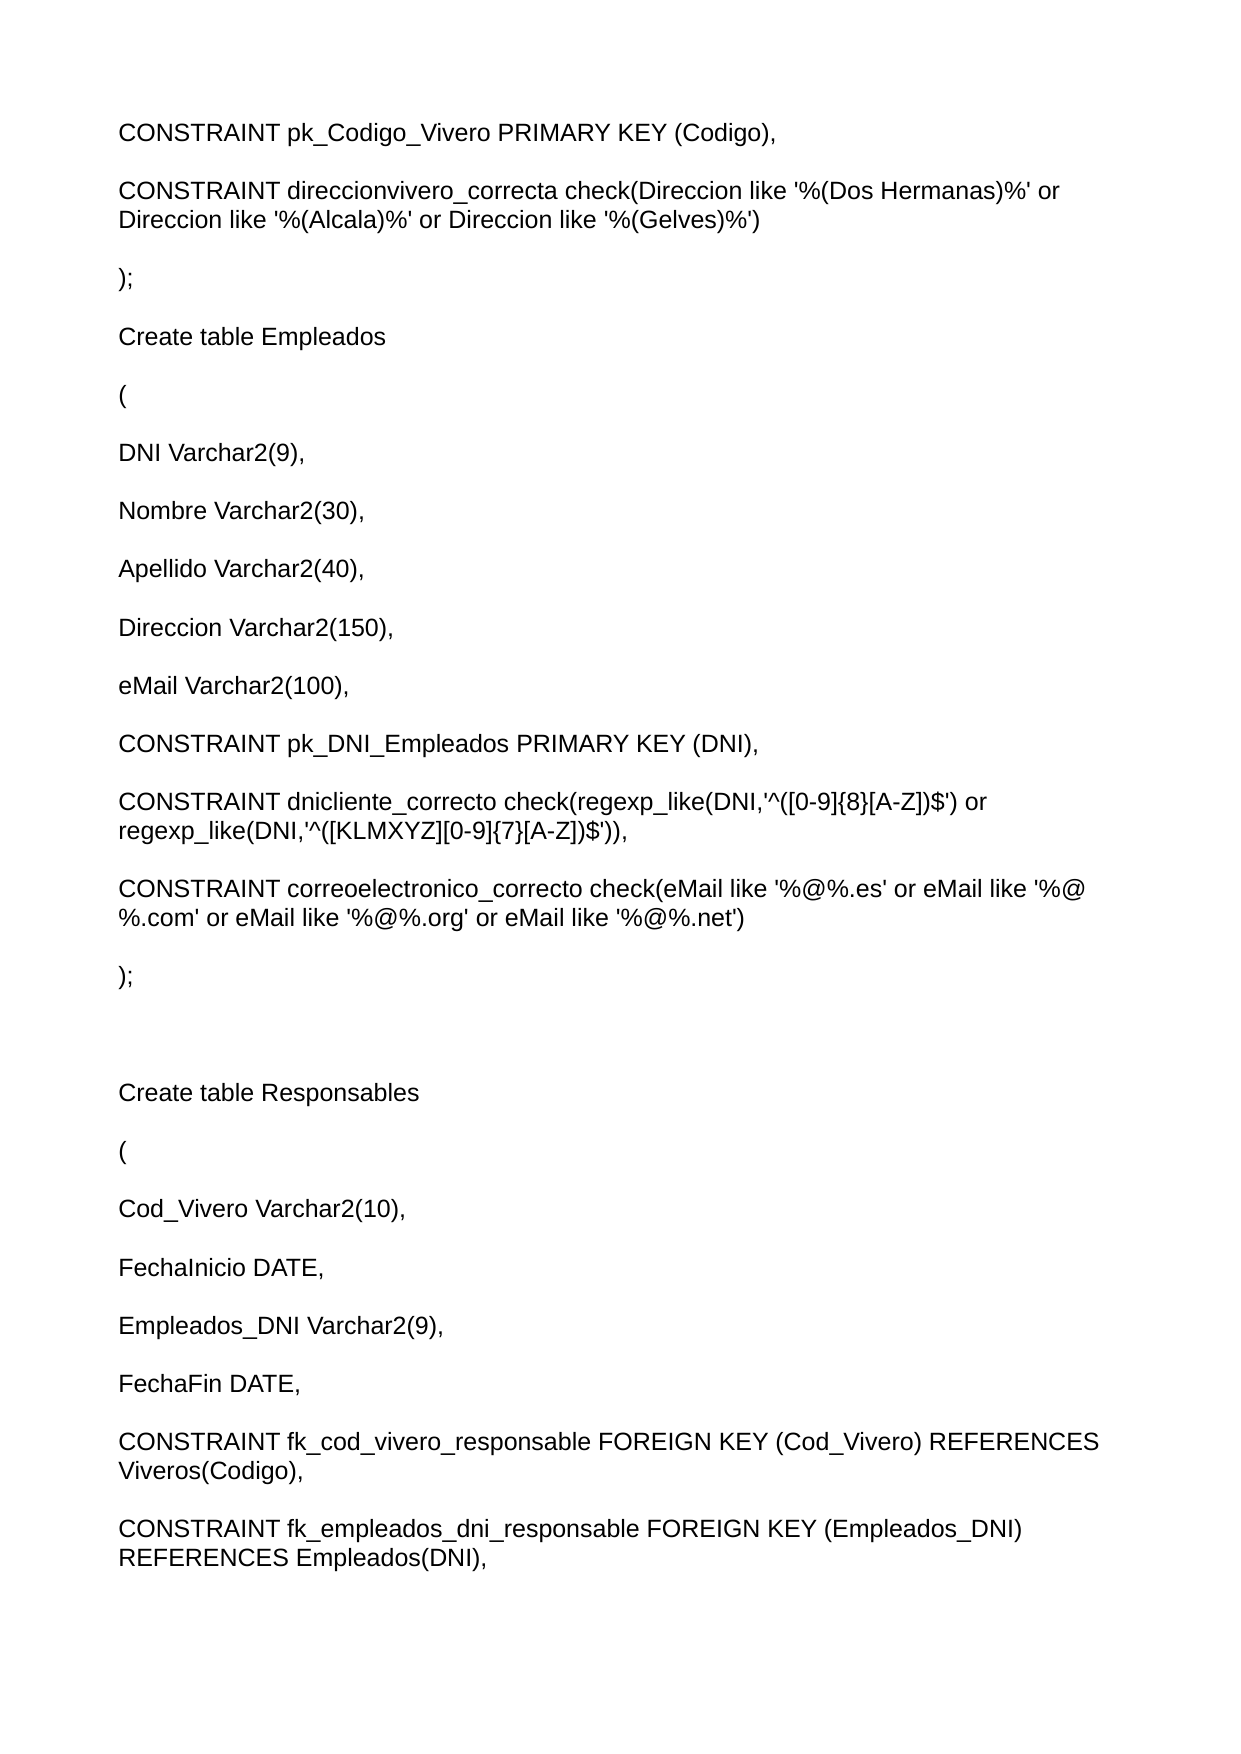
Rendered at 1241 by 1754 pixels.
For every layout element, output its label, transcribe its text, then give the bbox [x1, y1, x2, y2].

text CONSTRAINT pk_DNI_Empleados PRIMARY KEY (DNI), [118, 729, 1122, 758]
text Empleados_DNI Varchar2(9), [118, 1311, 1122, 1339]
text CONSTRAINT correoelectronico_correcto check(eMail like '%@%.es' or eMail like '%@%.com' or eMail like '%@%.org' or eMail like '%@%.net') [118, 874, 1122, 932]
text CONSTRAINT fk_cod_vivero_responsable FOREIGN KEY (Cod_Vivero) REFERENCES Viveros(Codigo), [118, 1427, 1122, 1485]
text CONSTRAINT fk_empleados_dni_responsable FOREIGN KEY (Empleados_DNI) REFERENCES Empleados(DNI), [118, 1514, 1122, 1572]
text Create table Empleados [118, 322, 1122, 350]
text FechaInicio DATE, [118, 1252, 1122, 1281]
text Cod_Vivero Varchar2(10), [118, 1194, 1122, 1223]
text CONSTRAINT direccionvivero_correcta check(Direccion like '%(Dos Hermanas)%' or Direccion like '%(Alcala)%' or Direccion like '%(Gelves)%') [118, 176, 1122, 234]
text eMail Varchar2(100), [118, 671, 1122, 700]
text Nombre Varchar2(30), [118, 496, 1122, 525]
text ); [118, 263, 1122, 292]
text FechaFin DATE, [118, 1369, 1122, 1398]
text Direccion Varchar2(150), [118, 613, 1122, 641]
text Create table Responsables [118, 1078, 1122, 1107]
text Apellido Varchar2(40), [118, 554, 1122, 583]
text ); [118, 961, 1122, 990]
text ( [118, 380, 1122, 408]
text CONSTRAINT pk_Codigo_Vivero PRIMARY KEY (Codigo), [118, 118, 1122, 147]
text DNI Varchar2(9), [118, 438, 1122, 467]
text CONSTRAINT dnicliente_correcto check(regexp_like(DNI,'^([0-9]{8}[A-Z])$') or regexp_like(DNI,'^([KLMXYZ][0-9]{7}[A-Z])$')), [118, 787, 1122, 845]
text ( [118, 1136, 1122, 1165]
